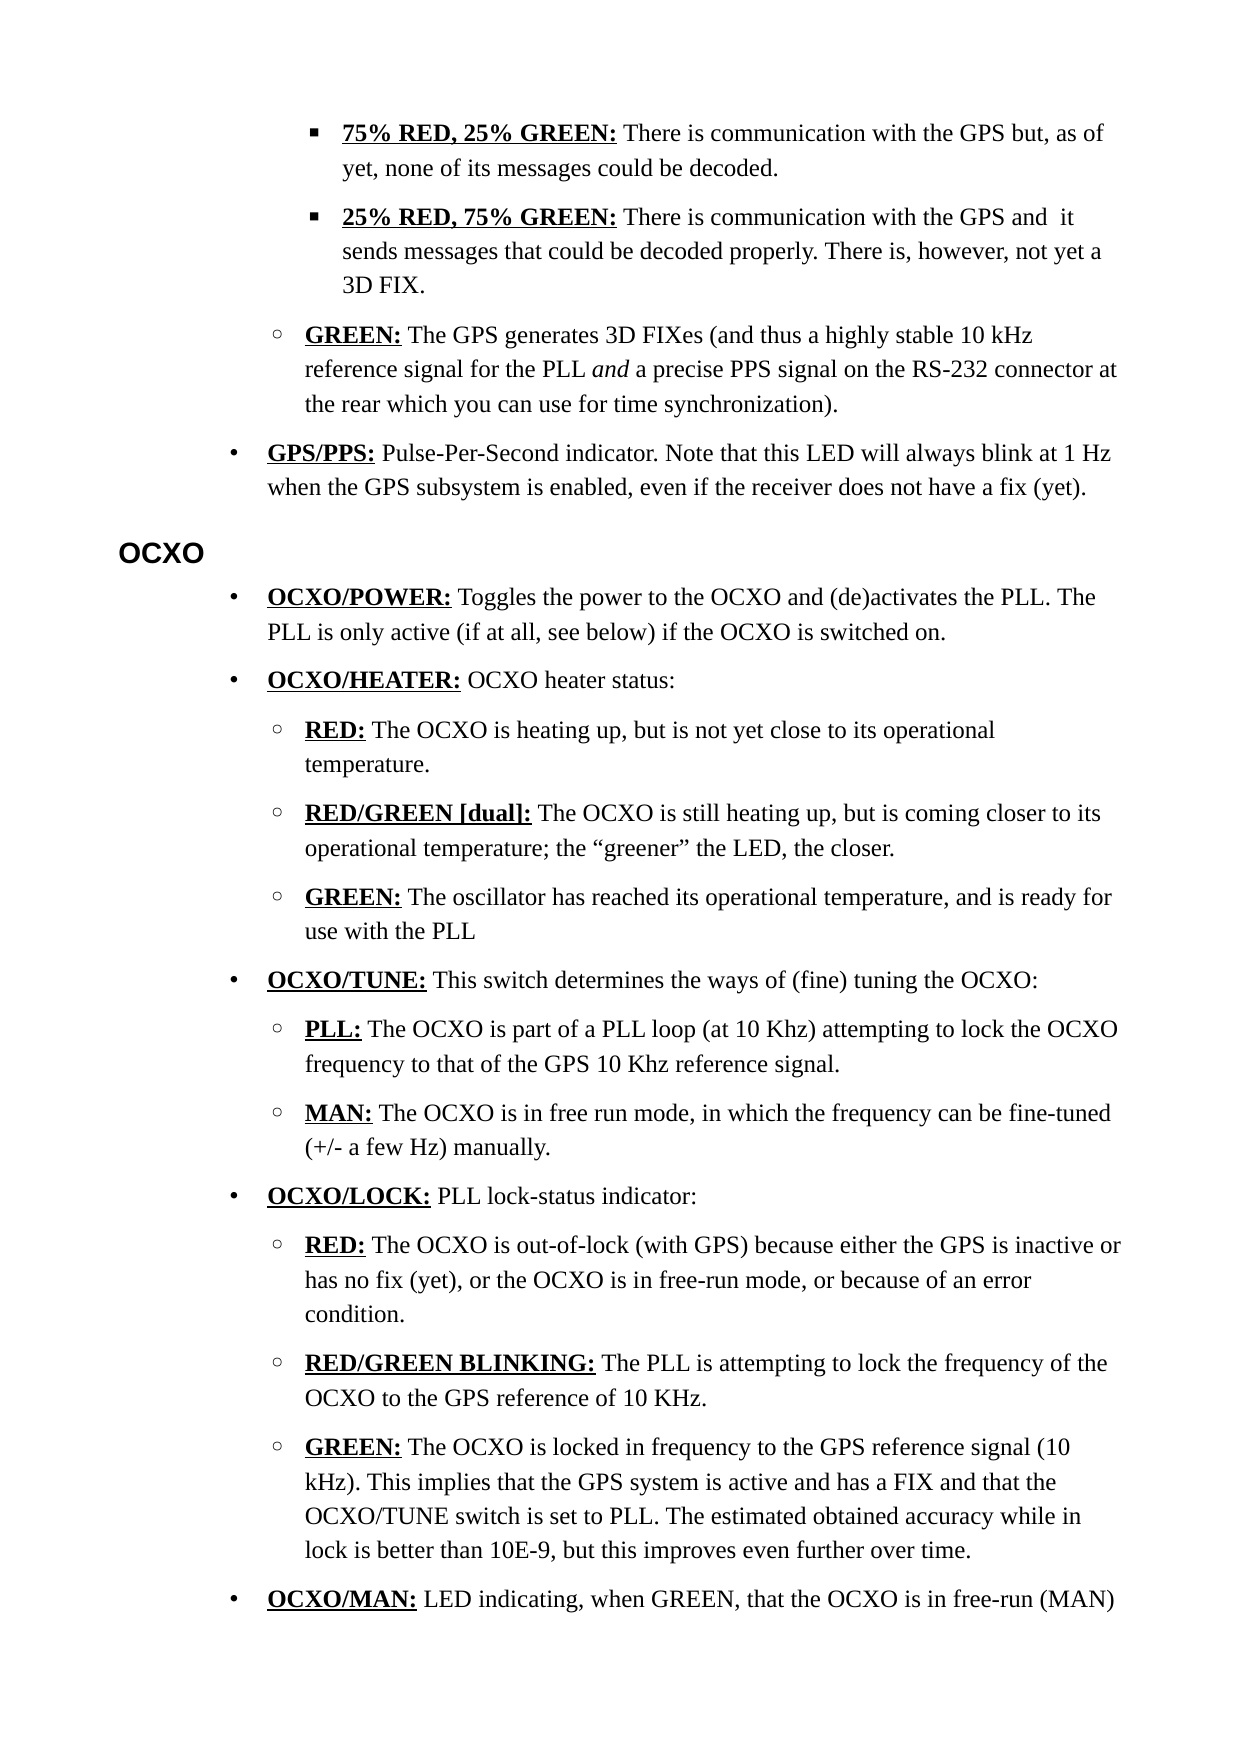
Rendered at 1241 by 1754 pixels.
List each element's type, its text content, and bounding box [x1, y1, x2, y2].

list OCXO/LOCK: PLL lock-status indicator: [229, 1181, 1122, 1210]
list GPS/PPS: Pulse-Per-Second indicator. Note that this LED will always blink at 1 Hz when the GPS subsystem is enabled, even if the receiver does not have a fix (yet). [229, 438, 1122, 501]
list GREEN: The OCXO is locked in frequency to the GPS reference signal (10 kHz). This implies that the GPS system is active and has a FIX and that the OCXO/TUNE switch is set to PLL. The estimated obtained accuracy while in lock is better than 10E-9, but this improves even further over time. [267, 1432, 1122, 1564]
list RED/GREEN [dual]: The OCXO is still heating up, but is coming closer to its operational temperature; the “greener” the LED, the closer. [267, 798, 1122, 861]
subtitle OCXO [118, 536, 1122, 569]
list 25% RED, 75% GREEN: There is communication with the GPS and it sends messages that could be decoded properly. There is, however, not yet a 3D FIX. [304, 202, 1122, 299]
list OCXO/MAN: LED indicating, when GREEN, that the OCXO is in free-run (MAN) [229, 1584, 1122, 1613]
list RED: The OCXO is out-of-lock (with GPS) because either the GPS is inactive or has no fix (yet), or the OCXO is in free-run mode, or because of an error condition. [267, 1231, 1122, 1328]
list 75% RED, 25% GREEN: There is communication with the GPS but, as of yet, none of its messages could be decoded. [304, 118, 1122, 181]
list OCXO/TUNE: This switch determines the ways of (fine) tuning the OCXO: [229, 965, 1122, 994]
list GREEN: The oscillator has reached its operational temperature, and is ready for use with the PLL [267, 882, 1122, 945]
list OCXO/POWER: Toggles the power to the OCXO and (de)activates the PLL. The PLL is only active (if at all, see below) if the OCXO is switched on. [229, 582, 1122, 645]
list GREEN: The GPS generates 3D FIXes (and thus a highly stable 10 kHz reference signal for the PLL and a precise PPS signal on the RS-232 connector at the rear which you can use for time synchronization). [267, 320, 1122, 417]
list RED: The OCXO is heating up, but is not yet close to its operational temperature. [267, 715, 1122, 778]
list RED/GREEN BLINKING: The PLL is attempting to lock the frequency of the OCXO to the GPS reference of 10 KHz. [267, 1348, 1122, 1412]
list PLL: The OCXO is part of a PLL loop (at 10 Khz) attempting to lock the OCXO frequency to that of the GPS 10 Khz reference signal. [267, 1014, 1122, 1078]
list OCXO/HEATER: OCXO heater status: [229, 666, 1122, 694]
list MAN: The OCXO is in free run mode, in which the frequency can be fine-tuned (+/- a few Hz) manually. [267, 1098, 1122, 1161]
